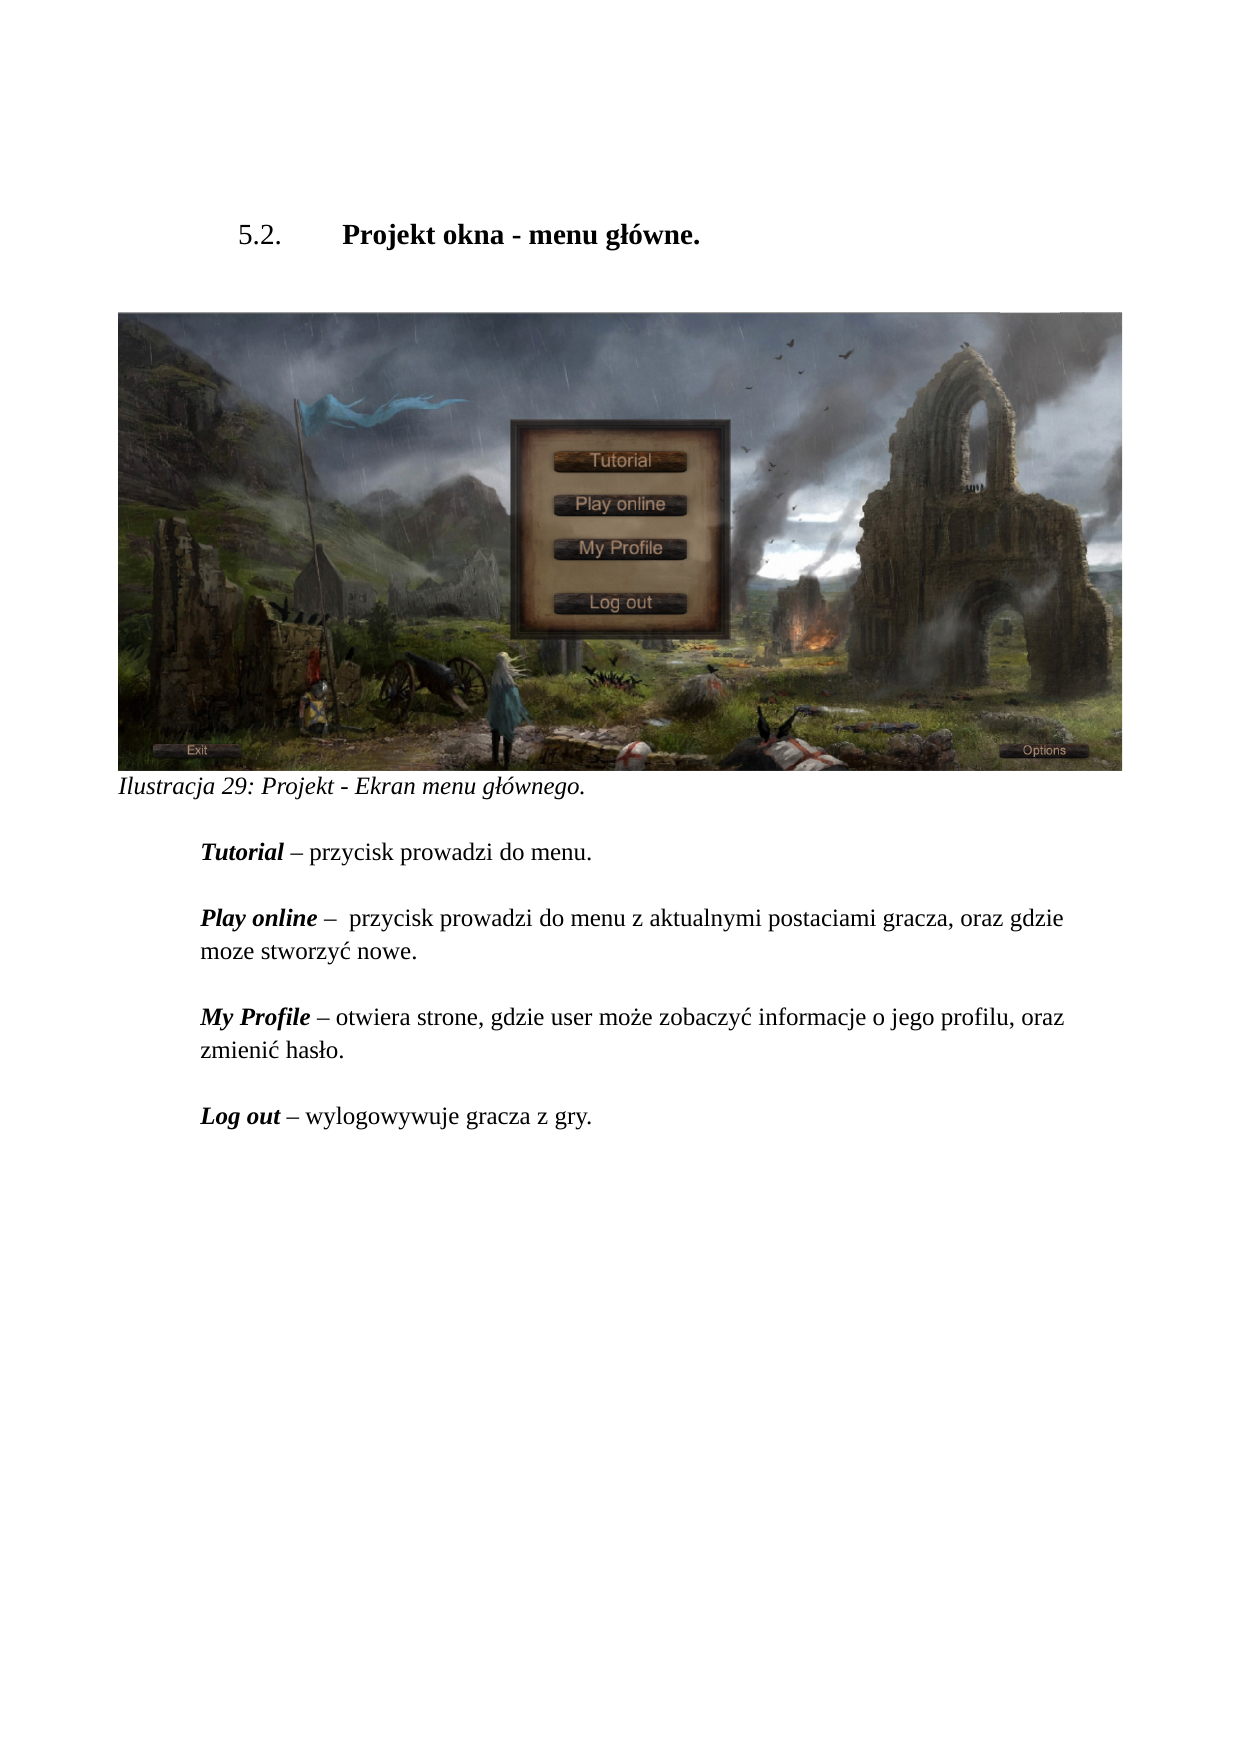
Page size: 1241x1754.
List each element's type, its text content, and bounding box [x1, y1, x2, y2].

text Ilustracja 29: Projekt - Ekran menu głównego. [118, 771, 1122, 800]
list Projekt okna - menu główne. [231, 217, 1122, 251]
text Play online – przycisk prowadzi do menu z aktualnymi postaciami gracza, oraz gdzie moze stworzyć nowe. [118, 870, 1122, 965]
text My Profile – otwiera strone, gdzie user może zobaczyć informacje o jego profilu, oraz zmienić hasło. [118, 1002, 1122, 1064]
text Log out – wylogowywuje gracza z gry. [118, 1101, 1122, 1130]
text Tutorial – przycisk prowadzi do menu. [118, 837, 1122, 866]
picture [118, 312, 1123, 771]
